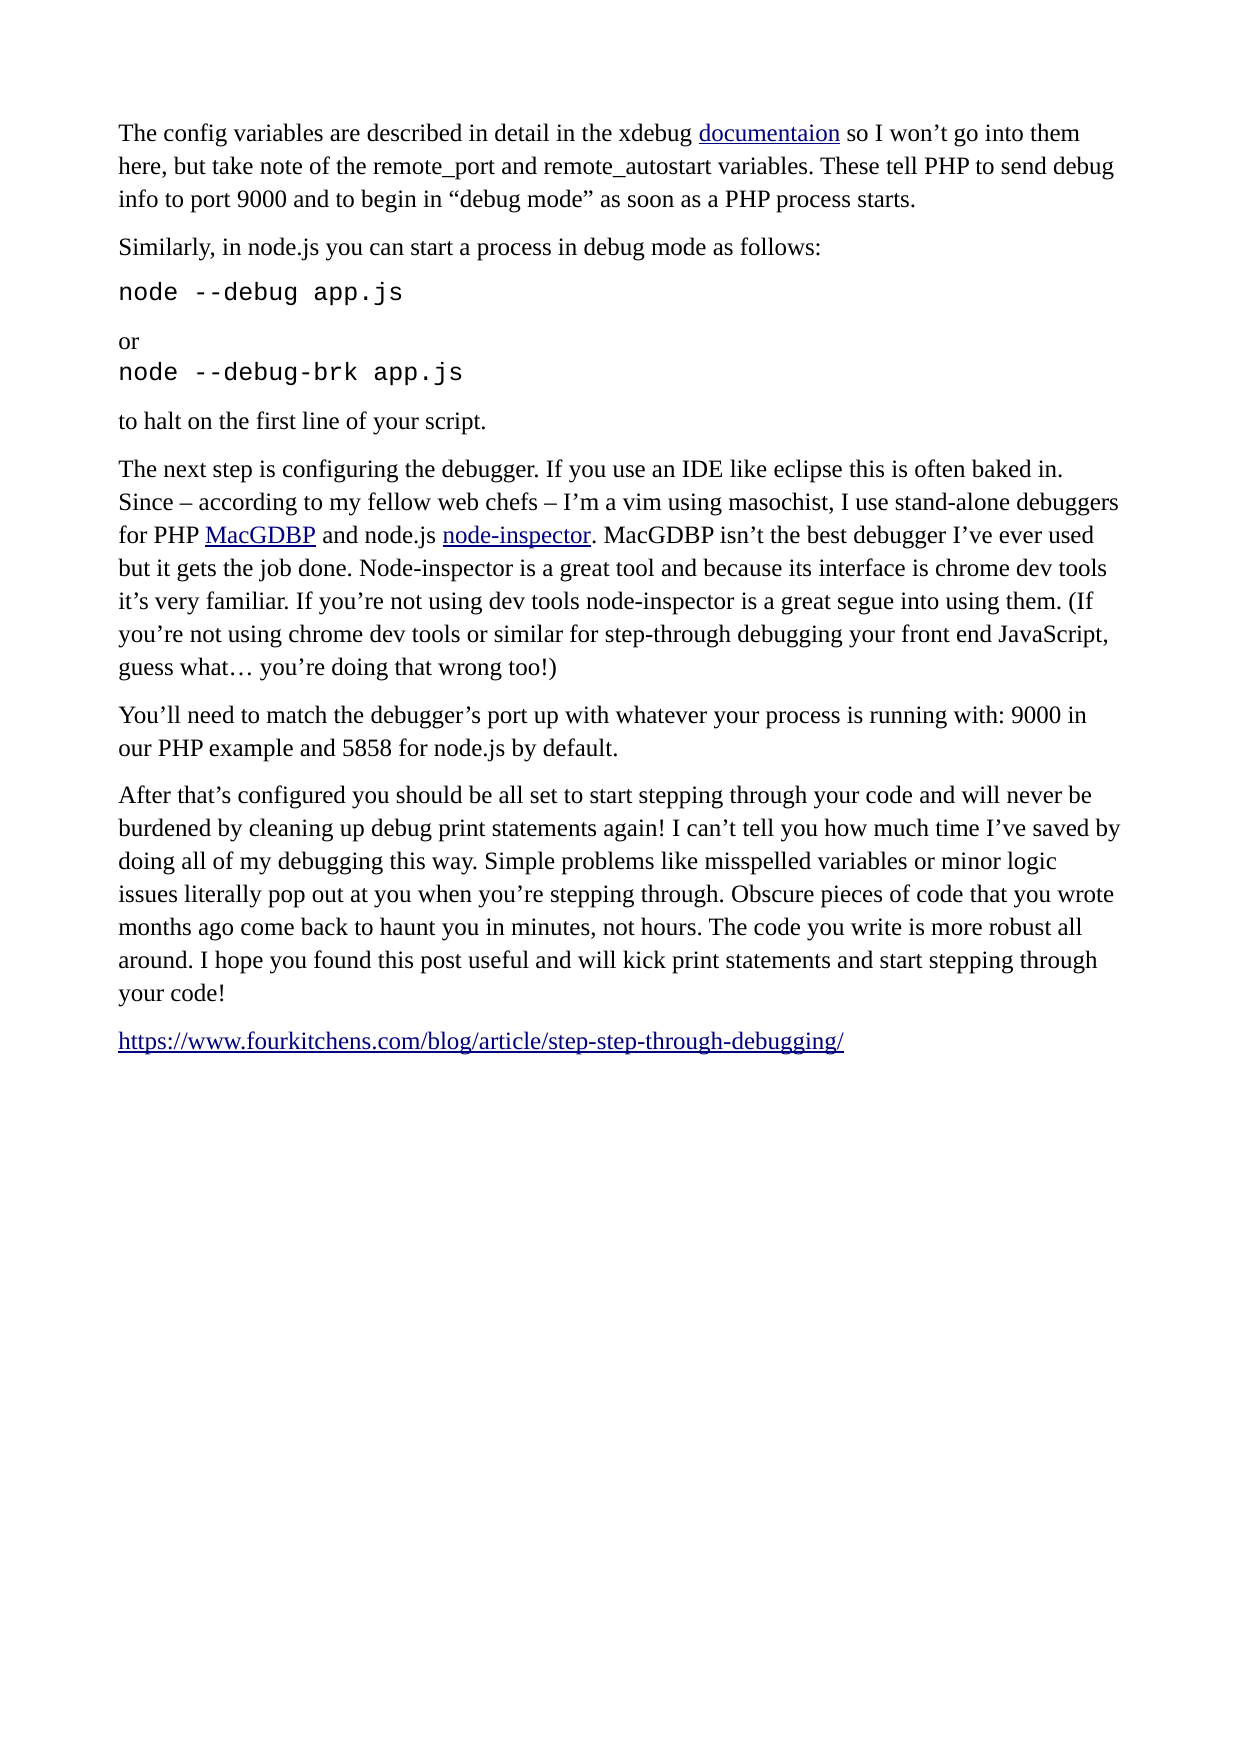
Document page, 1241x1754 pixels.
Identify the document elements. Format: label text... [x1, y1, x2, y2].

text https://www.fourkitchens.com/blog/article/step-step-through-debugging/ [118, 1026, 1122, 1055]
text You’ll need to match the debugger’s port up with whatever your process is running with: 9000 in our PHP example and 5858 for node.js by default. [118, 700, 1122, 762]
text The config variables are described in detail in the xdebug documentaion so I won’t go into them here, but take note of the remote_port and remote_autostart variables. These tell PHP to send debug info to port 9000 and to begin in “debug mode” as soon as a PHP process starts. [118, 118, 1122, 213]
text The next step is configuring the debugger. If you use an IDE like eclipse this is often baked in. Since – according to my fellow web chefs – I’m a vim using masochist, I use stand-alone debuggers for PHP MacGDBP and node.js node-inspector. MacGDBP isn’t the best debugger I’ve ever used but it gets the job done. Node-inspector is a great tool and because its interface is chrome dev tools it’s very familiar. If you’re not using dev tools node-inspector is a great segue into using them. (If you’re not using chrome dev tools or similar for step-through debugging your front end JavaScript, guess what… you’re doing that wrong too!) [118, 454, 1122, 681]
text or node --debug-brk app.js [118, 326, 1122, 388]
text node --debug app.js [118, 279, 1122, 308]
text to halt on the first line of your script. [118, 406, 1122, 435]
text After that’s configured you should be all set to start stepping through your code and will never be burdened by cleaning up debug print statements again! I can’t tell you how much time I’ve saved by doing all of my debugging this way. Simple problems like misspelled variables or minor logic issues literally pop out at you when you’re stepping through. Obscure pieces of code that you wrote months ago come back to haunt you in minutes, not hours. The code you write is more robust all around. I hope you found this post useful and will kick print statements and start stepping through your code! [118, 780, 1122, 1007]
text Similarly, in node.js you can start a process in debug mode as follows: [118, 232, 1122, 261]
